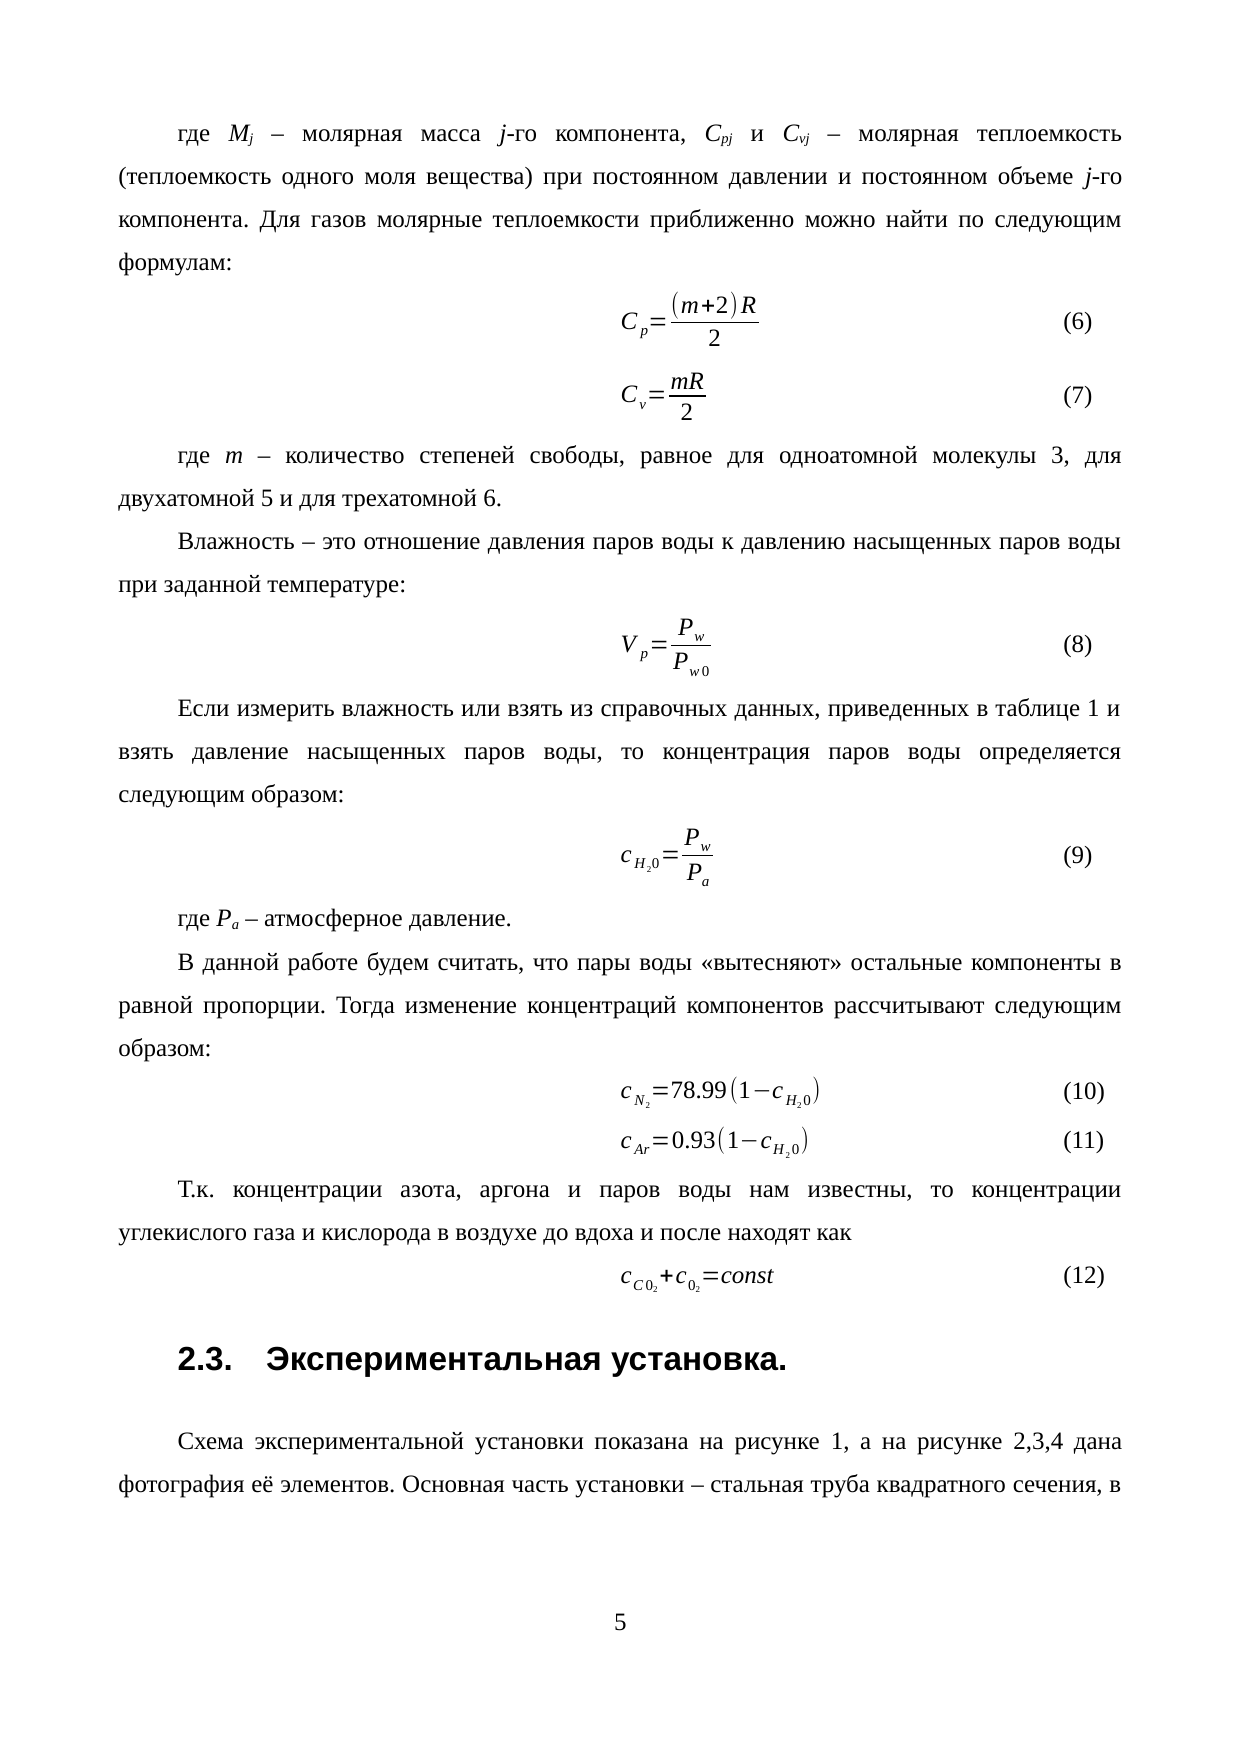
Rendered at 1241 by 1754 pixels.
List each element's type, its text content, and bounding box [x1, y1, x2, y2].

text где m – количество степеней свободы, равное для одноатомной молекулы 3, для двухатомной 5 и для трехатомной 6. [118, 440, 1122, 512]
subtitle Экспериментальная установка. [118, 1339, 1122, 1377]
text (11) [118, 1125, 1122, 1160]
text где Pa – атмосферное давление. [118, 903, 1122, 932]
text (10) [118, 1076, 1122, 1111]
text Т.к. концентрации азота, аргона и паров воды нам известны, то концентрации углекислого газа и кислорода в воздухе до вдоха и после находят как [118, 1174, 1122, 1246]
text (9) [118, 823, 1122, 889]
text В данной работе будем считать, что пары воды «вытесняют» остальные компоненты в равной пропорции. Тогда изменение концентраций компонентов рассчитывают следующим образом: [118, 947, 1122, 1062]
text (6) [118, 291, 1122, 352]
text где Mj – молярная масса j-го компонента, Сpj и Cvj – молярная теплоемкость (теплоемкость одного моля вещества) при постоянном давлении и постоянном объеме j-го компонента. Для газов молярные теплоемкости приближенно можно найти по следующим формулам: [118, 118, 1122, 276]
text Если измерить влажность или взять из справочных данных, приведенных в таблице 1 и взять давление насыщенных паров воды, то концентрация паров воды определяется следующим образом: [118, 693, 1122, 808]
text Схема экспериментальной установки показана на рисунке 1, а на рисунке 2,3,4 дана фотография её элементов. Основная часть установки – стальная труба квадратного сечения, в [118, 1426, 1122, 1498]
text (12) [118, 1260, 1122, 1295]
text Влажность – это отношение давления паров воды к давлению насыщенных паров воды при заданной температуре: [118, 526, 1122, 598]
text (7) [118, 366, 1122, 426]
text (8) [118, 612, 1122, 679]
